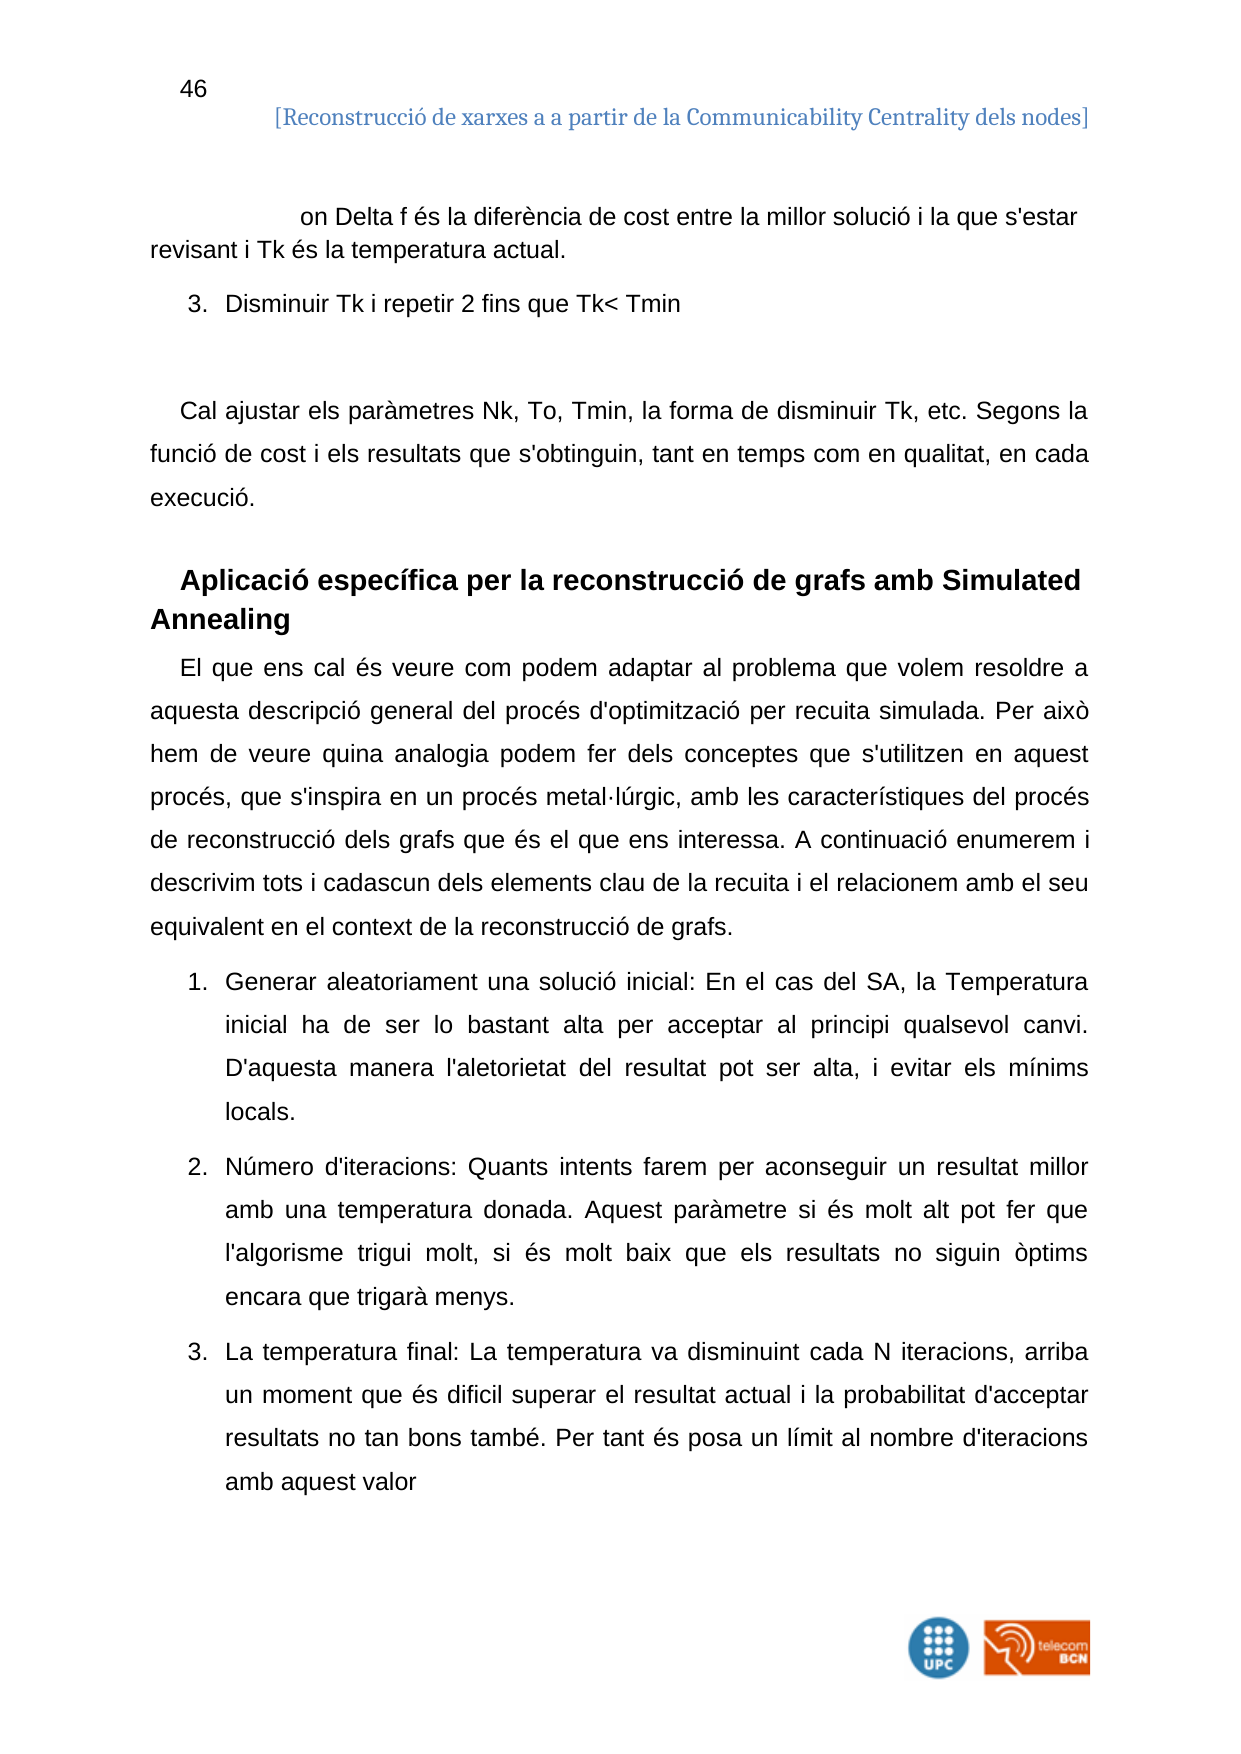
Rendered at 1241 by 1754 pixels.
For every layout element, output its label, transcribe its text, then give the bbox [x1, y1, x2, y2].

picture [904, 1614, 1091, 1681]
text Cal ajustar els paràmetres Nk, To, Tmin, la forma de disminuir Tk, etc. Segons la funció de cost i els resultats que s'obtinguin, tant en temps com en qualitat, en cada execució. [150, 396, 1090, 511]
text on Delta f és la diferència de cost entre la millor solució i la que s'estar revisant i Tk és la temperatura actual. [150, 202, 1090, 263]
list Disminuir Tk i repetir 2 fins que Tk< Tmin [187, 288, 1090, 317]
text El que ens cal és veure com podem adaptar al problema que volem resoldre a aquesta descripció general del procés d'optimització per recuita simulada. Per això hem de veure quina analogia podem fer dels conceptes que s'utilitzen en aquest procés, que s'inspira en un procés metal·lúrgic, amb les característiques del procés de reconstrucció dels grafs que és el que ens interessa. A continuació enumerem i descrivim tots i cadascun dels elements clau de la recuita i el relacionem amb el seu equivalent en el context de la reconstrucció de grafs. [150, 653, 1090, 940]
list La temperatura final: La temperatura va disminuint cada N iteracions, arriba un moment que és dificil superar el resultat actual i la probabilitat d'acceptar resultats no tan bons també. Per tant és posa un límit al nombre d'iteracions amb aquest valor [187, 1337, 1090, 1495]
subtitle Aplicació específica per la reconstrucció de grafs amb Simulated Annealing [150, 563, 1090, 635]
list Generar aleatoriament una solució inicial: En el cas del SA, la Temperatura inicial ha de ser lo bastant alta per acceptar al principi qualsevol canvi. D'aquesta manera l'aletorietat del resultat pot ser alta, i evitar els mínims locals. [187, 967, 1090, 1125]
list Número d'iteracions: Quants intents farem per aconseguir un resultat millor amb una temperatura donada. Aquest paràmetre si és molt alt pot fer que l'algorisme trigui molt, si és molt baix que els resultats no siguin òptims encara que trigarà menys. [187, 1152, 1090, 1310]
